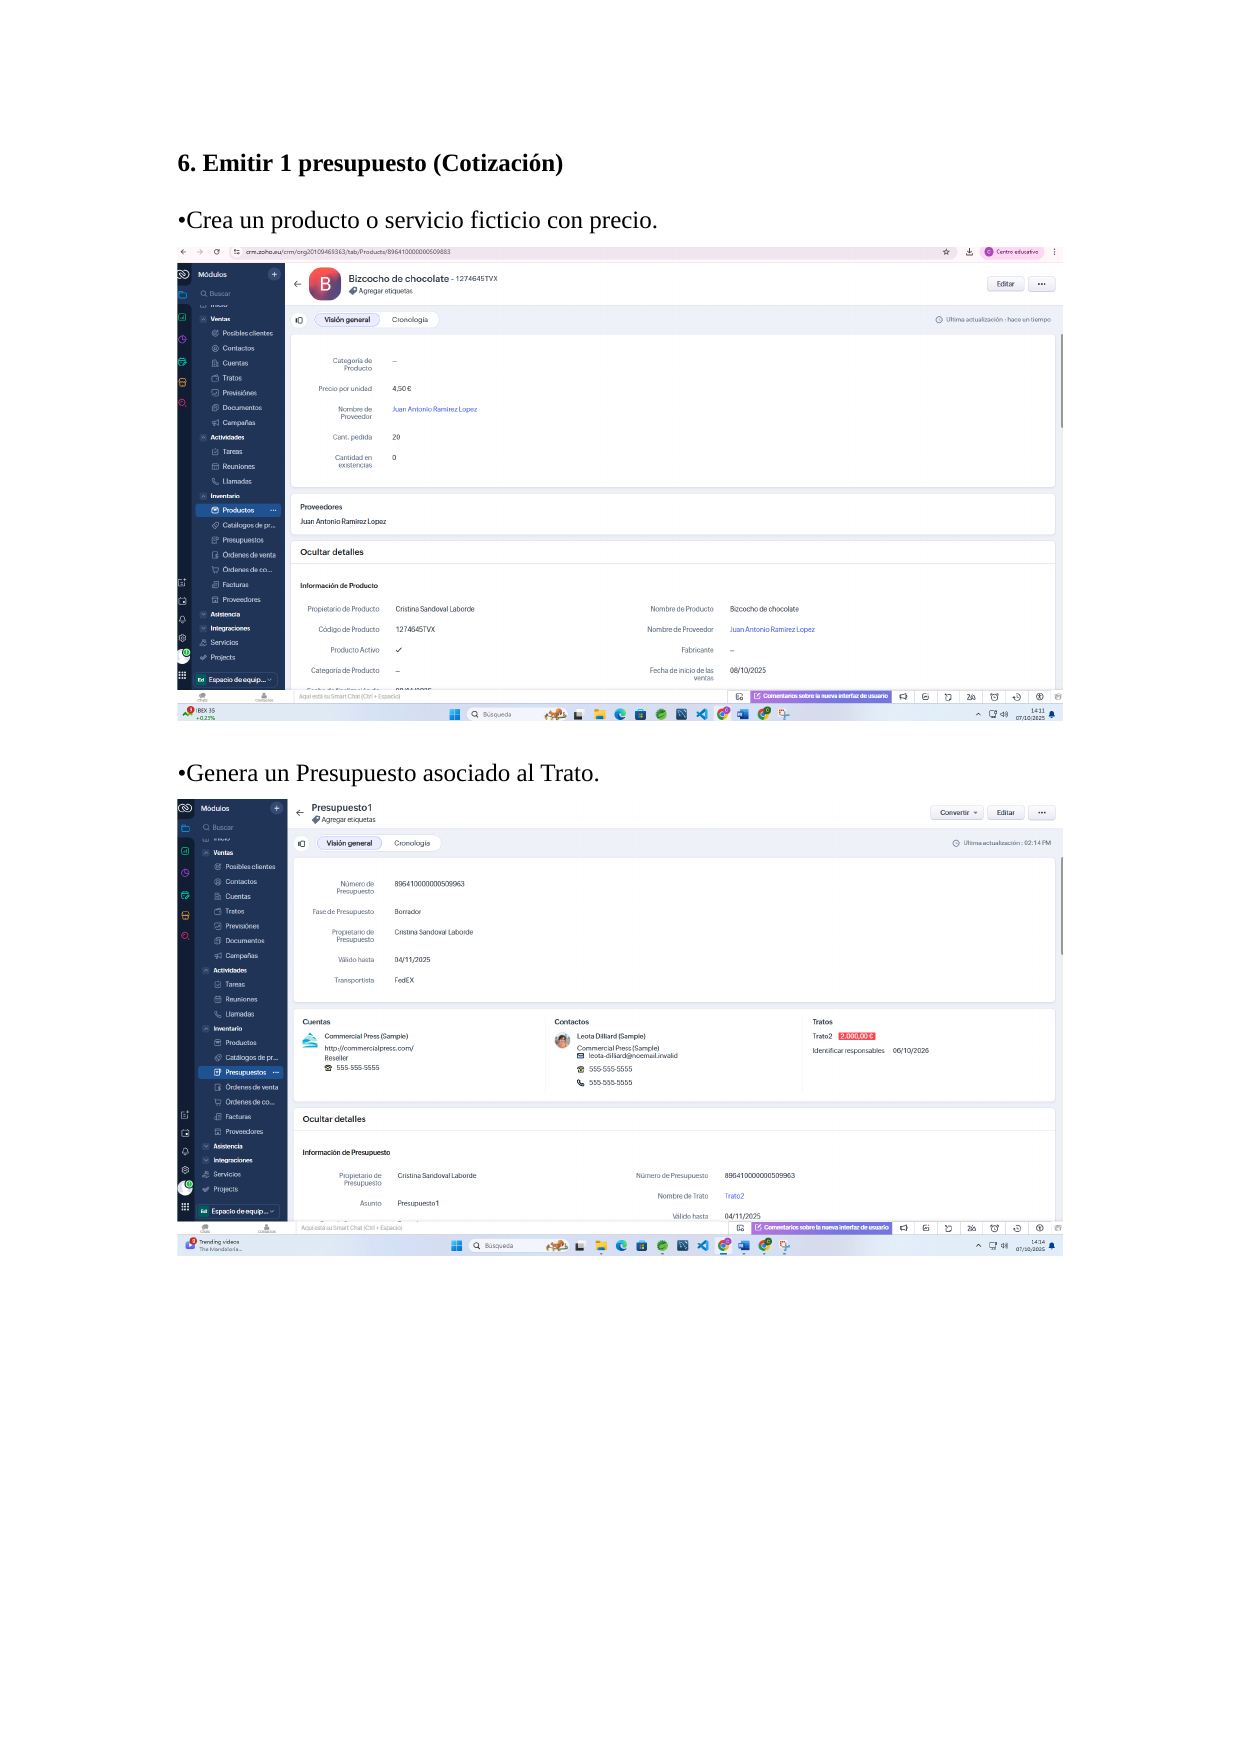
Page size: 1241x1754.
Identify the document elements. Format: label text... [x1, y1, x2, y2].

subtitle •Genera un Presupuesto asociado al Trato. [177, 758, 1063, 787]
subtitle •Crea un producto o servicio ficticio con precio. [177, 206, 1063, 234]
subtitle 6. Emitir 1 presupuesto (Cotización) [177, 148, 1063, 176]
